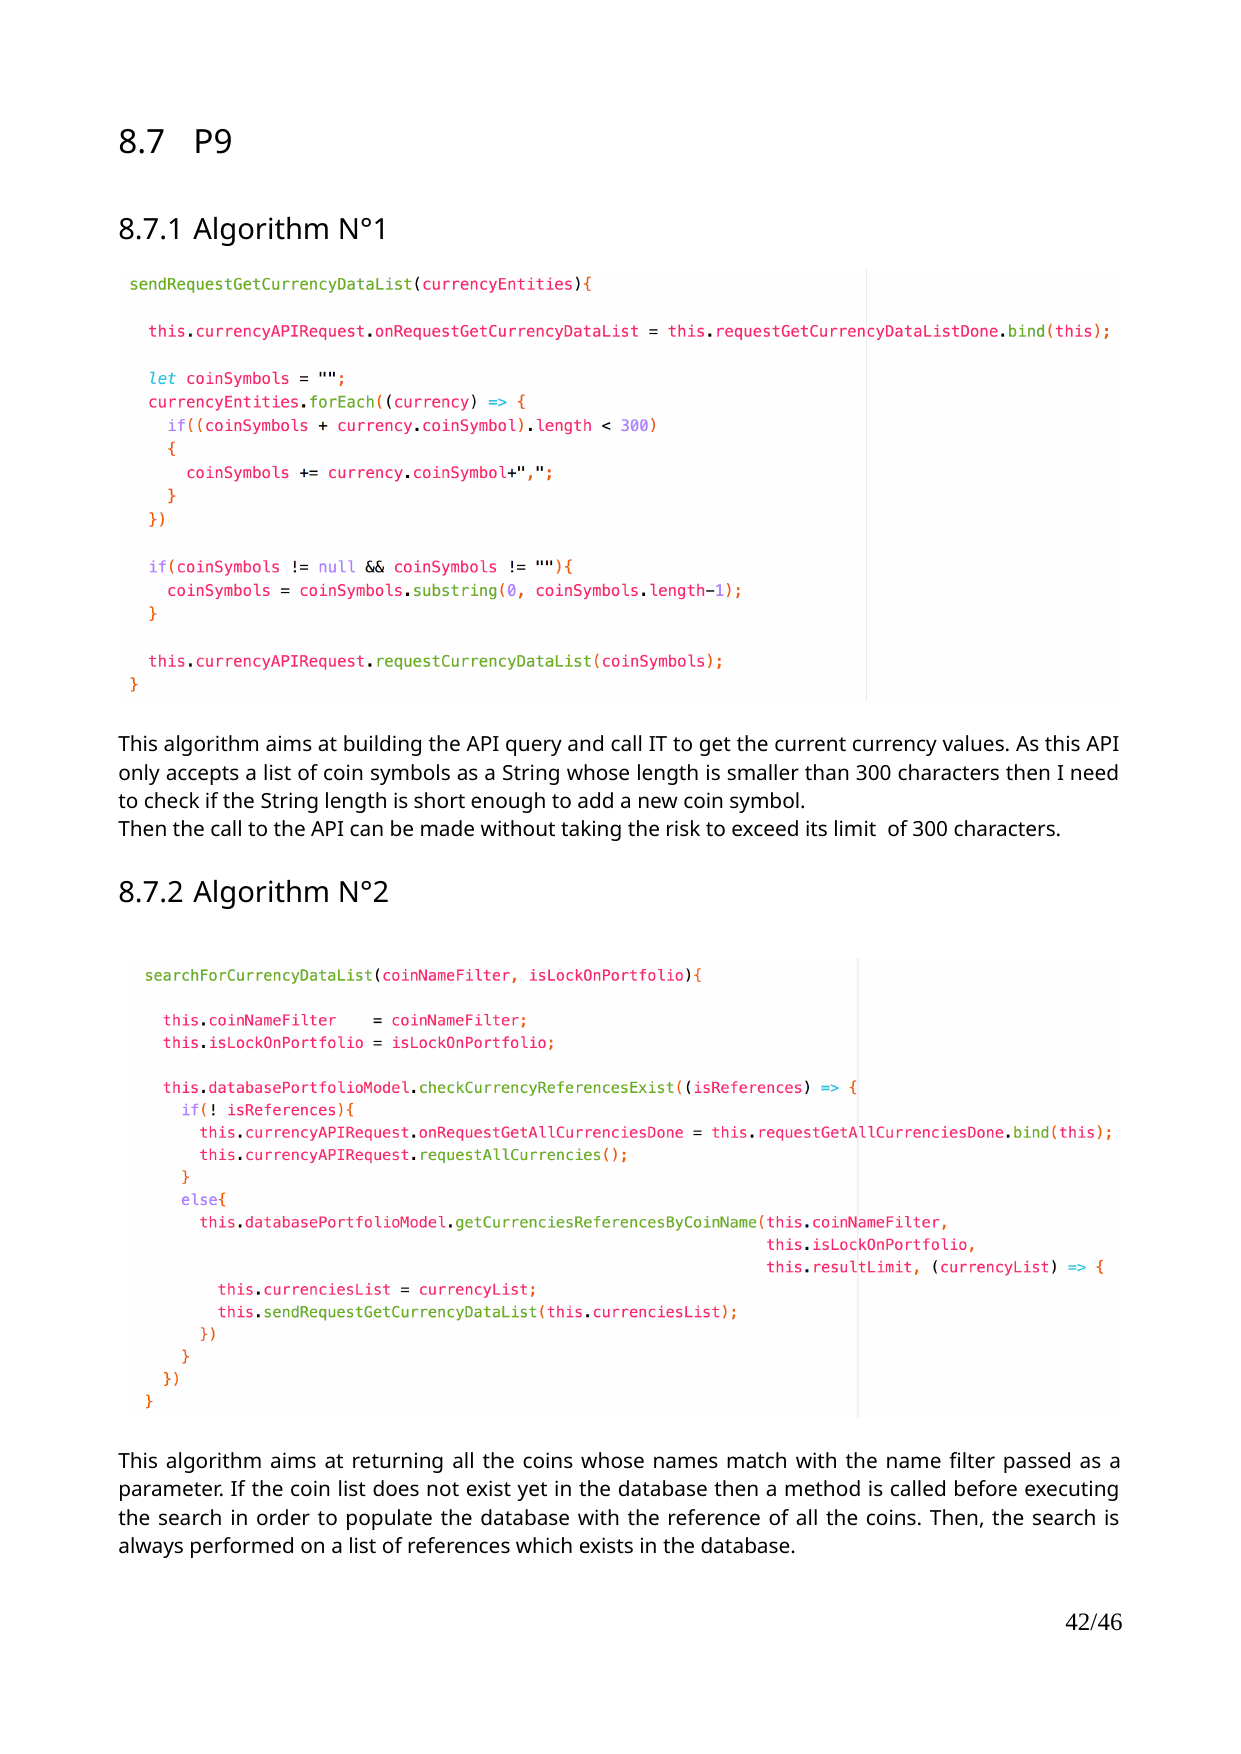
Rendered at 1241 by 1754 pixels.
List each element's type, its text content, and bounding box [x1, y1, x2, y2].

text This algorithm aims at building the API query and call IT to get the current currency values. As this API only accepts a list of coin symbols as a String whose length is smaller than 300 characters then I need to check if the String length is short enough to add a new coin symbol. [118, 729, 1122, 814]
title Algorithm N°2 [118, 871, 1122, 911]
text Then the call to the API can be made without taking the risk to exceed its limit of 300 characters. [118, 814, 1122, 843]
picture [118, 269, 1123, 701]
text This algorithm aims at returning all the coins whose names match with the name filter passed as a parameter. If the coin list does not exist yet in the database then a method is called before executing the search in order to populate the database with the reference of all the coins. Then, the search is always performed on a list of references which exists in the database. [118, 1446, 1122, 1559]
picture [132, 958, 1120, 1418]
title Algorithm N°1 [118, 208, 1122, 248]
title P9 [118, 118, 1122, 163]
